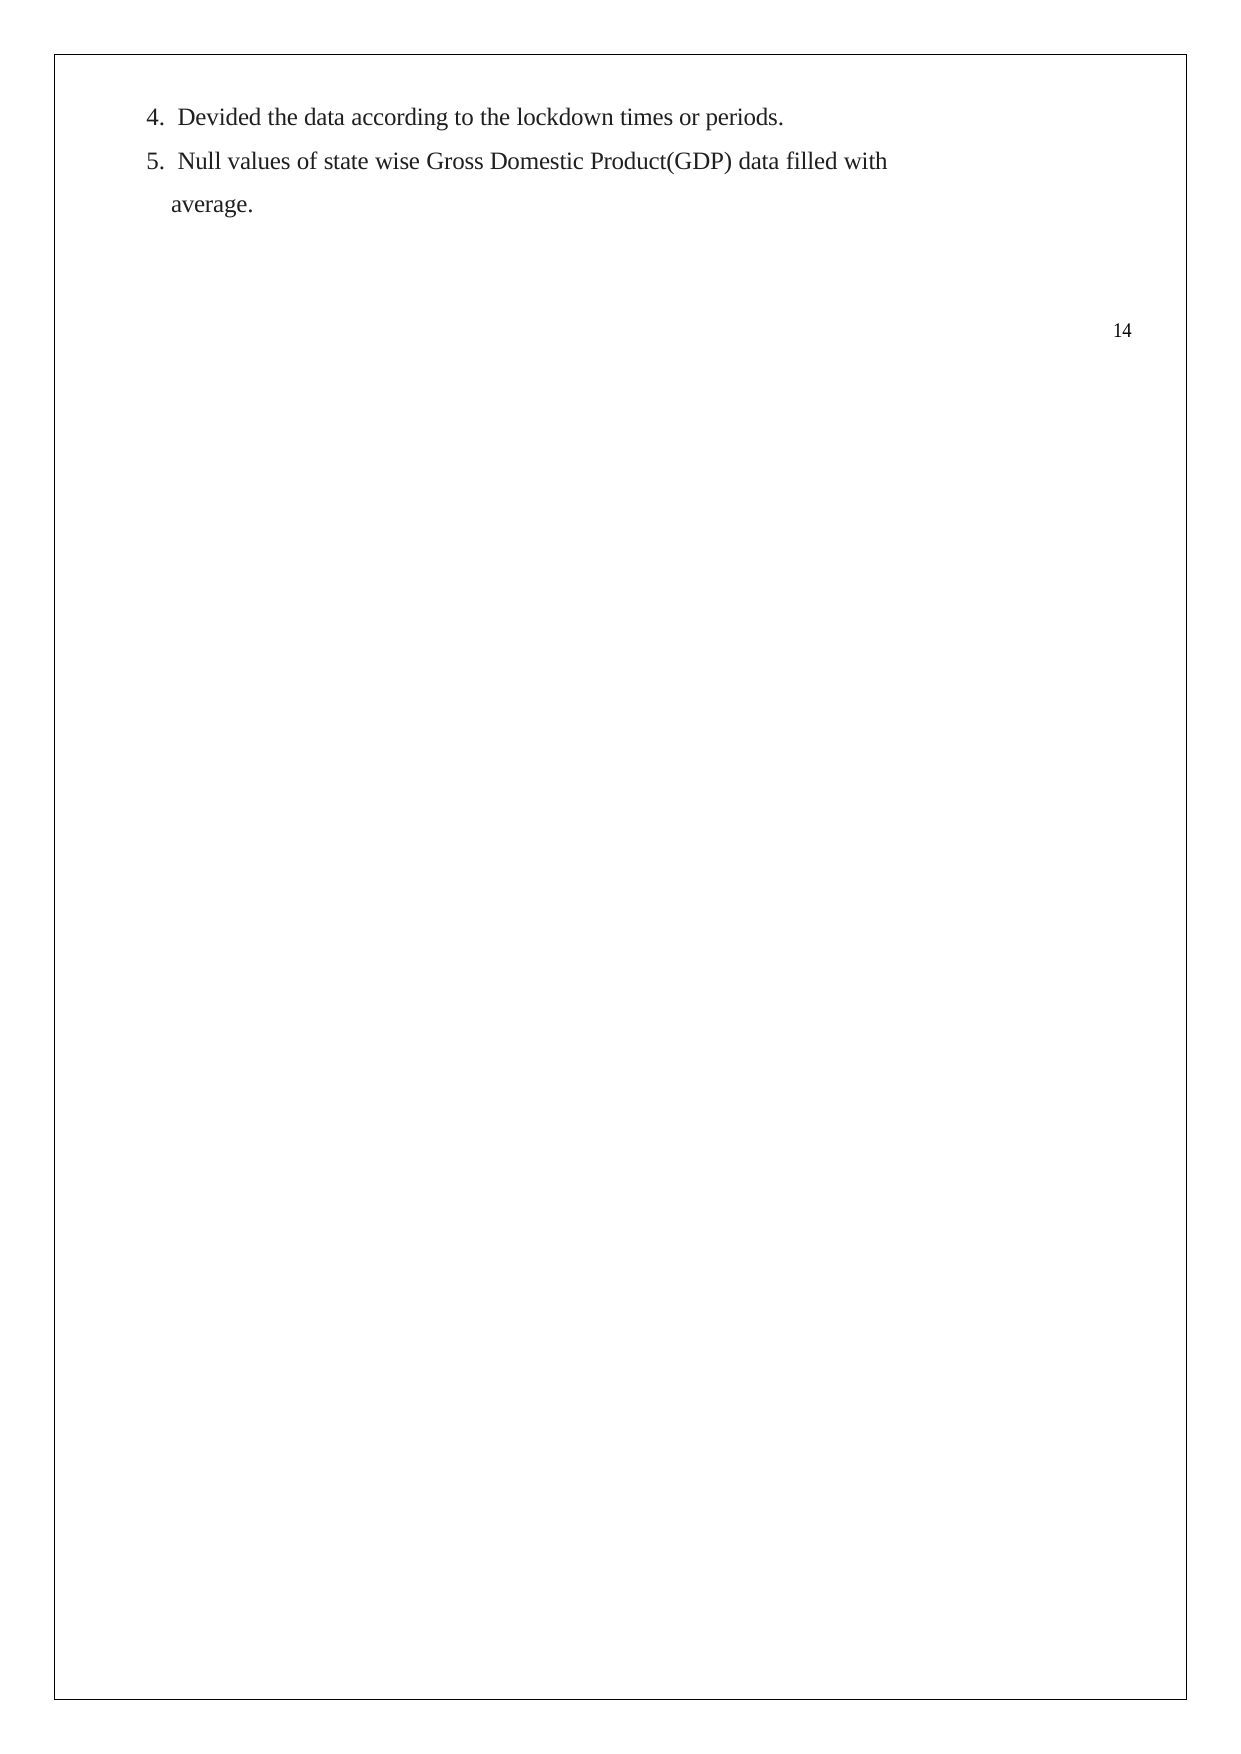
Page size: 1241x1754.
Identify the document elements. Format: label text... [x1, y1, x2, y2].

list Devided the data according to the lockdown times or periods. [146, 102, 893, 130]
list Null values of state wise Gross Domestic Product(GDP) data filled with average. [146, 146, 893, 218]
text 14 [57, 318, 1131, 342]
